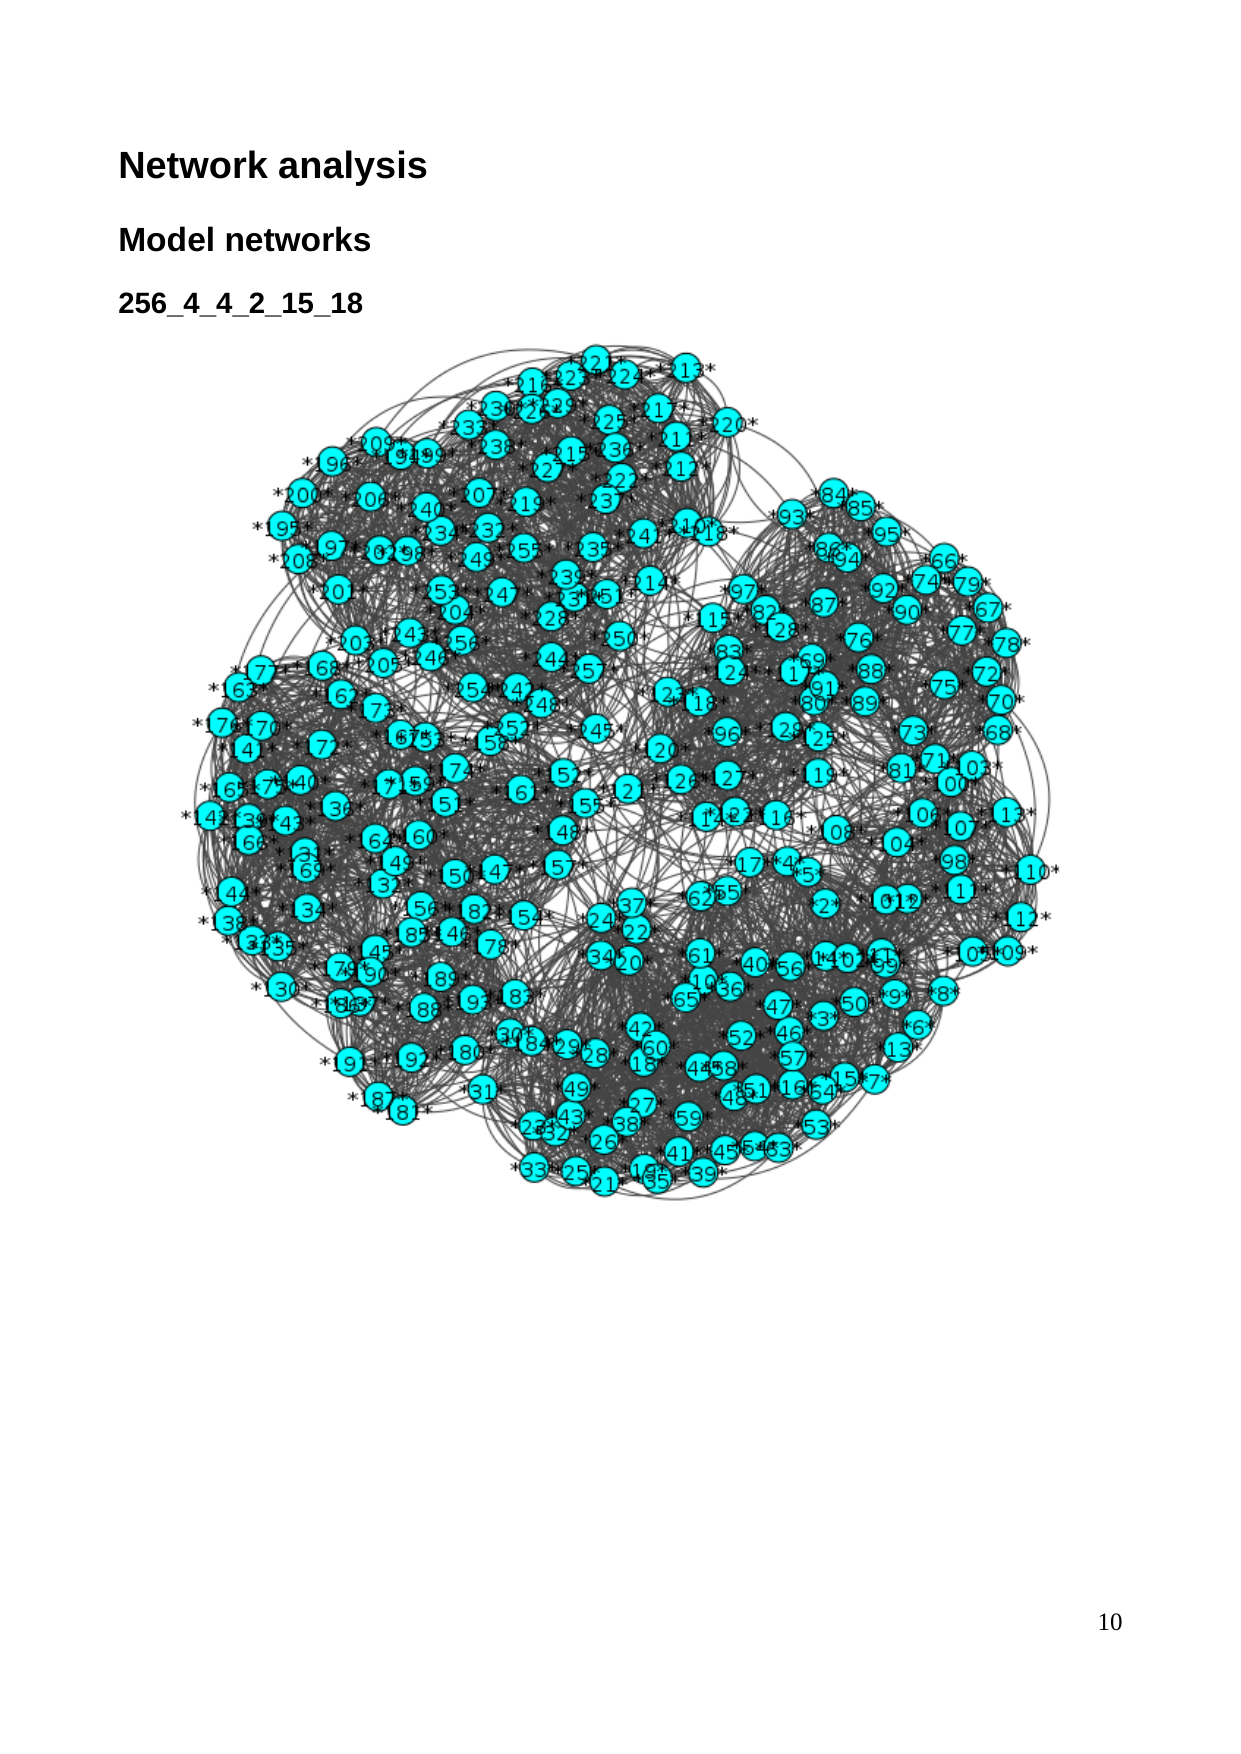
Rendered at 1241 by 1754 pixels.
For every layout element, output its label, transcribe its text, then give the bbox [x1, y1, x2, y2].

picture [181, 332, 1060, 1211]
subtitle Model networks [118, 220, 1122, 259]
subtitle 256_4_4_2_15_18 [118, 286, 1122, 319]
subtitle Network analysis [118, 143, 1122, 187]
